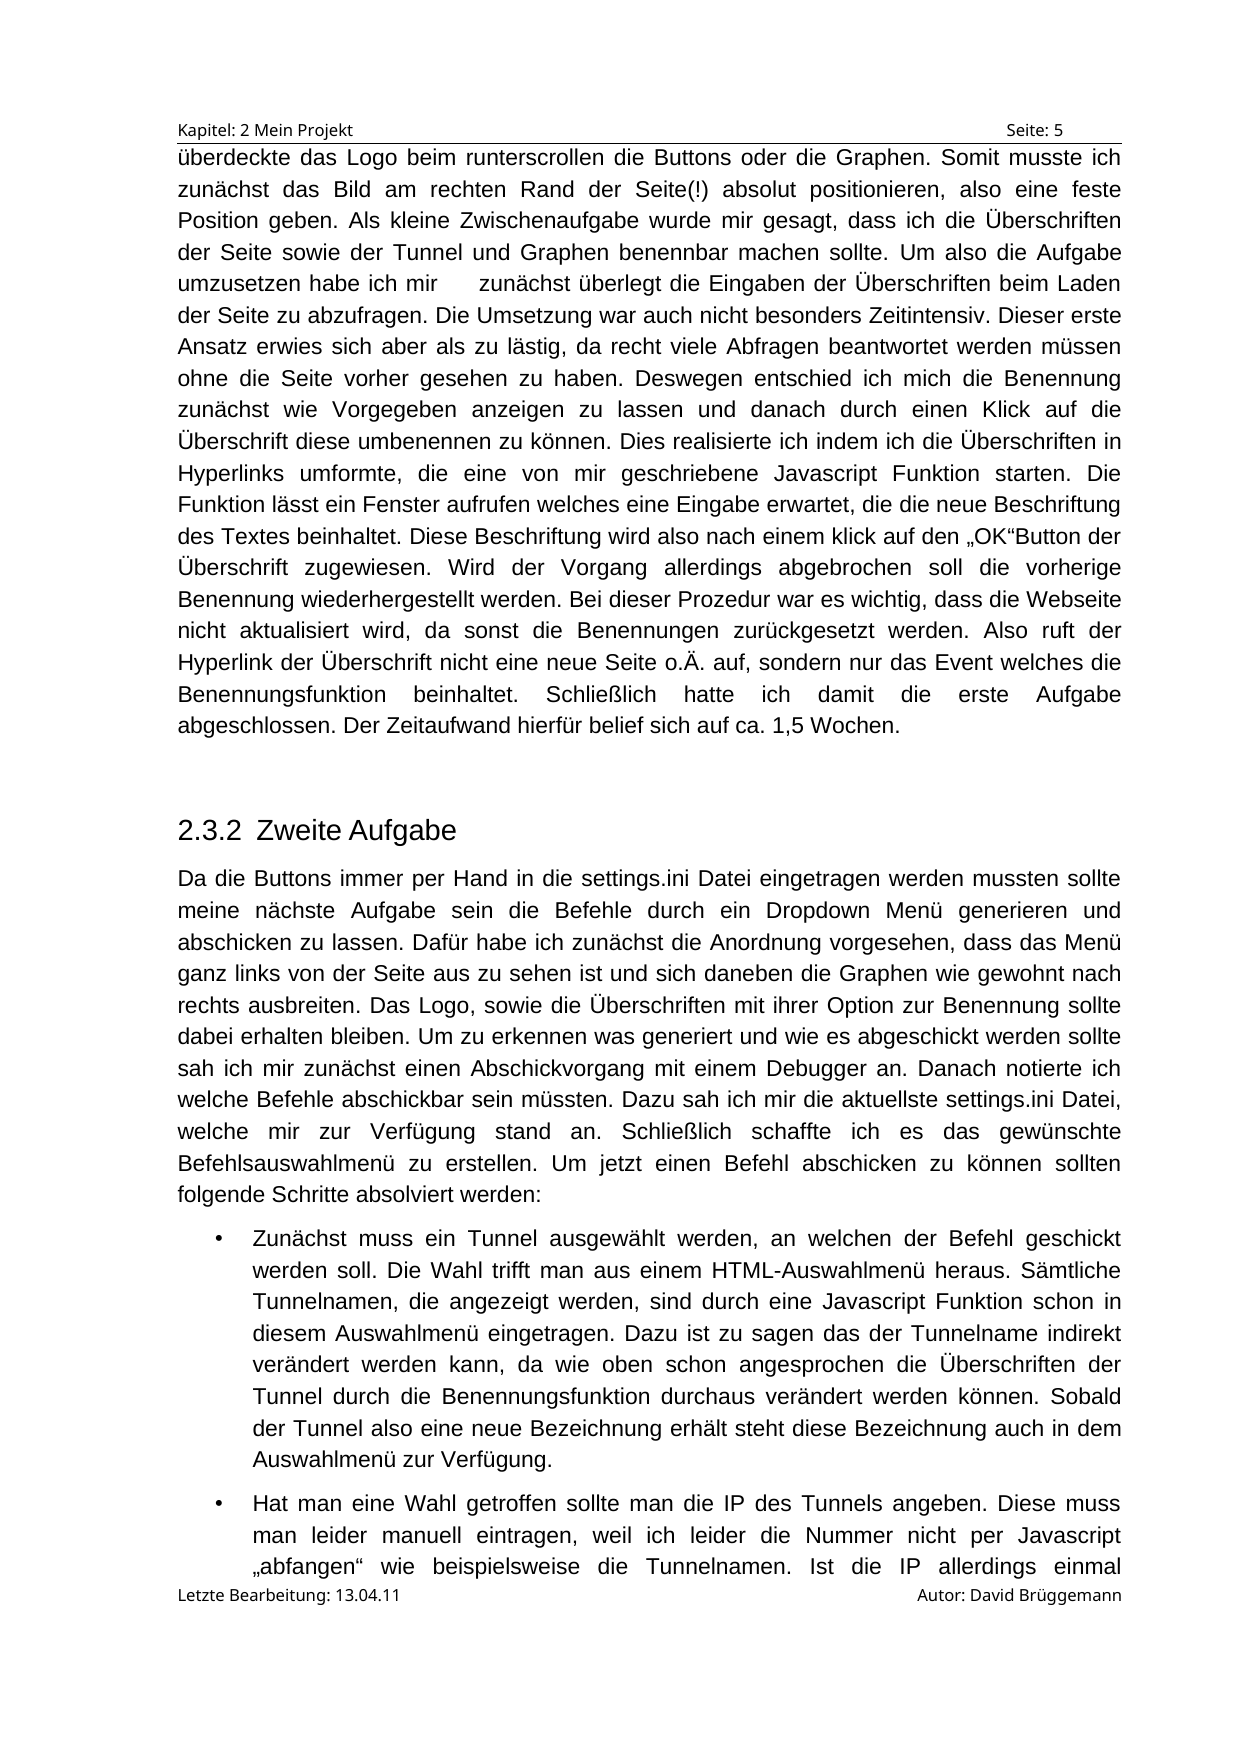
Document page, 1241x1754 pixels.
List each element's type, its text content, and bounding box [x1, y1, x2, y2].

text Da die Buttons immer per Hand in die settings.ini Datei eingetragen werden mussten sollte meine nächste Aufgabe sein die Befehle durch ein Dropdown Menü generieren und abschicken zu lassen. Dafür habe ich zunächst die Anordnung vorgesehen, dass das Menü ganz links von der Seite aus zu sehen ist und sich daneben die Graphen wie gewohnt nach rechts ausbreiten. Das Logo, sowie die Überschriften mit ihrer Option zur Benennung sollte dabei erhalten bleiben. Um zu erkennen was generiert und wie es abgeschickt werden sollte sah ich mir zunächst einen Abschickvorgang mit einem Debugger an. Danach notierte ich welche Befehle abschickbar sein müssten. Dazu sah ich mir die aktuellste settings.ini Datei, welche mir zur Verfügung stand an. Schließlich schaffte ich es das gewünschte Befehlsauswahlmenü zu erstellen. Um jetzt einen Befehl abschicken zu können sollten folgende Schritte absolviert werden: [177, 865, 1122, 1207]
list Hat man eine Wahl getroffen sollte man die IP des Tunnels angeben. Diese muss man leider manuell eintragen, weil ich leider die Nummer nicht per Javascript „abfangen“ wie beispielsweise die Tunnelnamen. Ist die IP allerdings einmal [215, 1490, 1122, 1579]
text überdeckte das Logo beim runterscrollen die Buttons oder die Graphen. Somit musste ich zunächst das Bild am rechten Rand der Seite(!) absolut positionieren, also eine feste Position geben. Als kleine Zwischenaufgabe wurde mir gesagt, dass ich die Überschriften der Seite sowie der Tunnel und Graphen benennbar machen sollte. Um also die Aufgabe umzusetzen habe ich mir zunächst überlegt die Eingaben der Überschriften beim Laden der Seite zu abzufragen. Die Umsetzung war auch nicht besonders Zeitintensiv. Dieser erste Ansatz erwies sich aber als zu lästig, da recht viele Abfragen beantwortet werden müssen ohne die Seite vorher gesehen zu haben. Deswegen entschied ich mich die Benennung zunächst wie Vorgegeben anzeigen zu lassen und danach durch einen Klick auf die Überschrift diese umbenennen zu können. Dies realisierte ich indem ich die Überschriften in Hyperlinks umformte, die eine von mir geschriebene Javascript Funktion starten. Die Funktion lässt ein Fenster aufrufen welches eine Eingabe erwartet, die die neue Beschriftung des Textes beinhaltet. Diese Beschriftung wird also nach einem klick auf den „OK“Button der Überschrift zugewiesen. Wird der Vorgang allerdings abgebrochen soll die vorherige Benennung wiederhergestellt werden. Bei dieser Prozedur war es wichtig, dass die Webseite nicht aktualisiert wird, da sonst die Benennungen zurückgesetzt werden. Also ruft der Hyperlink der Überschrift nicht eine neue Seite o.Ä. auf, sondern nur das Event welches die Benennungsfunktion beinhaltet. Schließlich hatte ich damit die erste Aufgabe abgeschlossen. Der Zeitaufwand hierfür belief sich auf ca. 1,5 Wochen. [177, 144, 1122, 738]
subtitle Zweite Aufgabe [177, 813, 1122, 846]
list Zunächst muss ein Tunnel ausgewählt werden, an welchen der Befehl geschickt werden soll. Die Wahl trifft man aus einem HTML-Auswahlmenü heraus. Sämtliche Tunnelnamen, die angezeigt werden, sind durch eine Javascript Funktion schon in diesem Auswahlmenü eingetragen. Dazu ist zu sagen das der Tunnelname indirekt verändert werden kann, da wie oben schon angesprochen die Überschriften der Tunnel durch die Benennungsfunktion durchaus verändert werden können. Sobald der Tunnel also eine neue Bezeichnung erhält steht diese Bezeichnung auch in dem Auswahlmenü zur Verfügung. [215, 1225, 1122, 1472]
